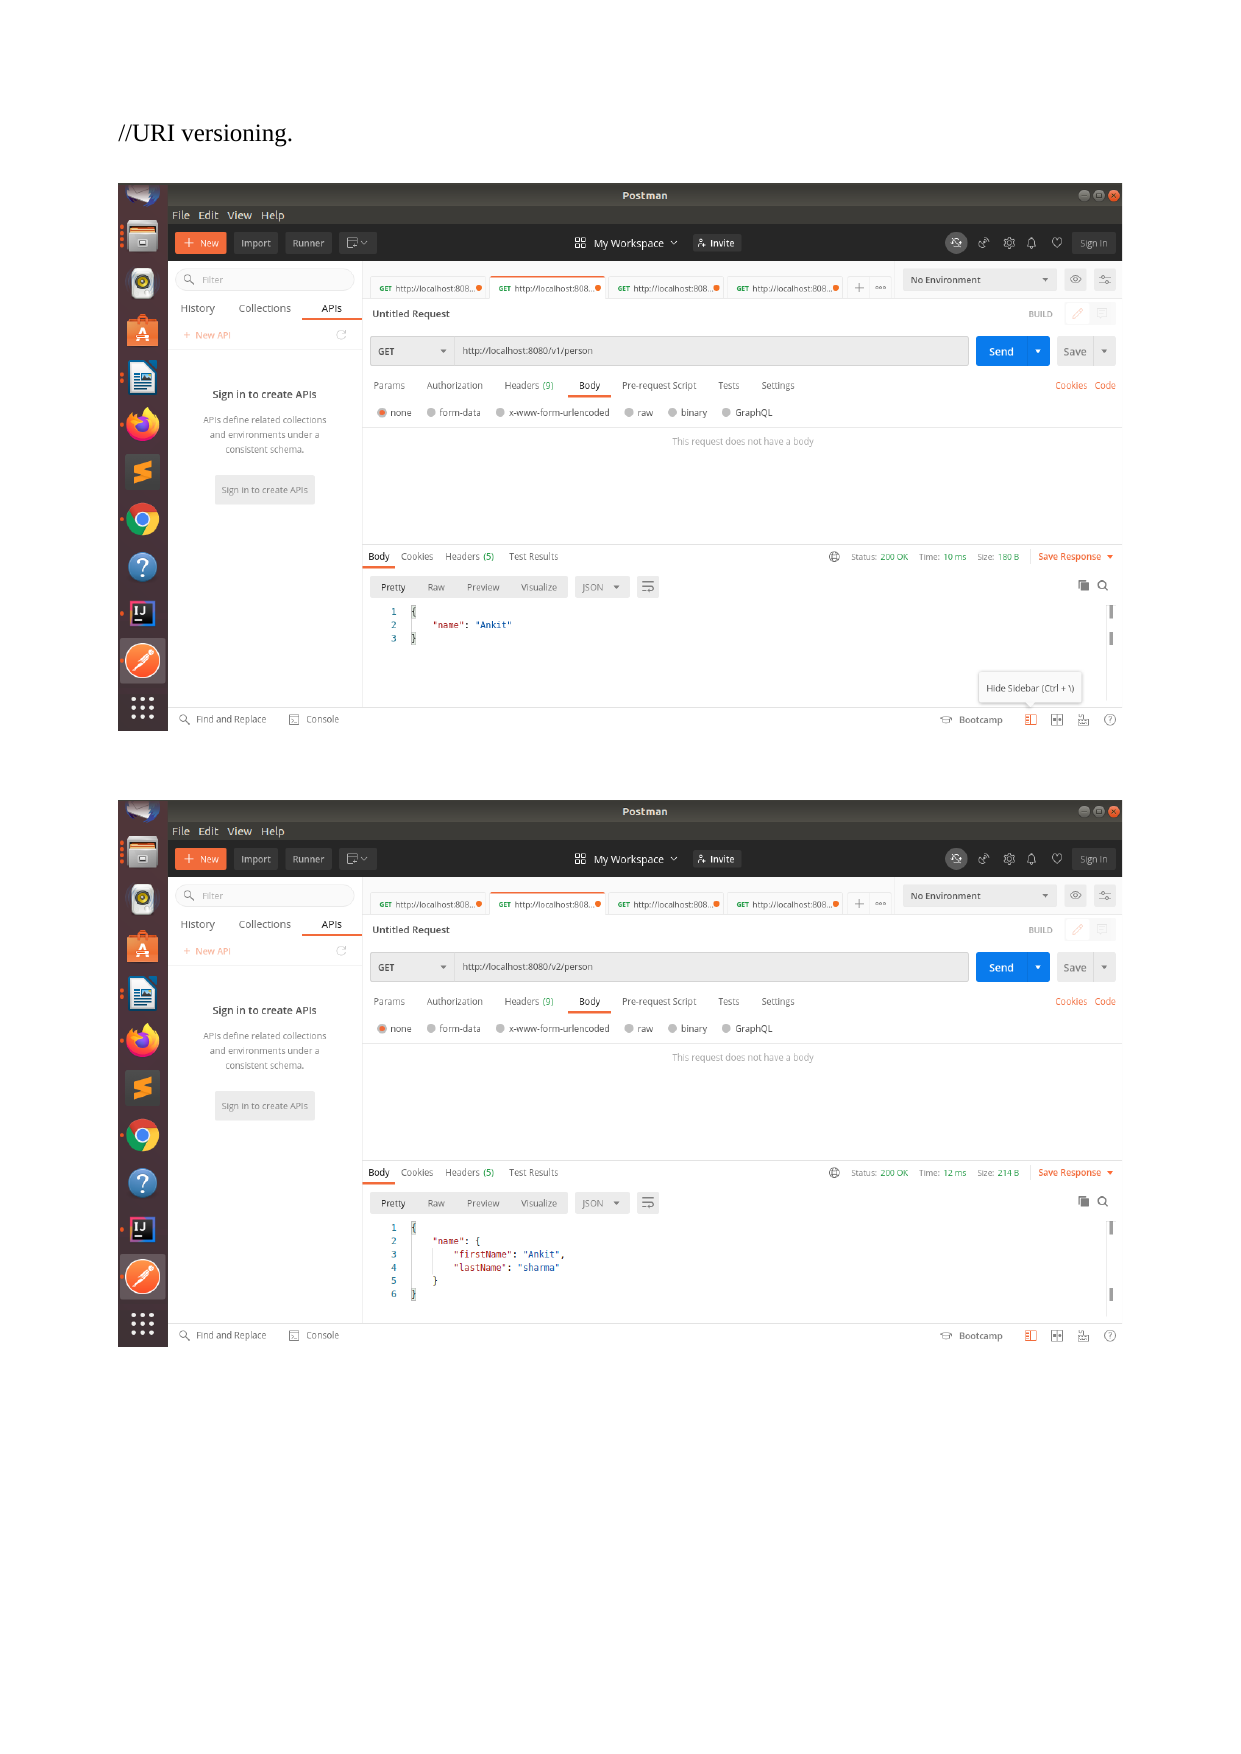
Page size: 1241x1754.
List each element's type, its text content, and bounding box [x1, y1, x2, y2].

picture [118, 183, 1123, 731]
picture [118, 800, 1123, 1347]
text //URI versioning. [118, 118, 1122, 147]
